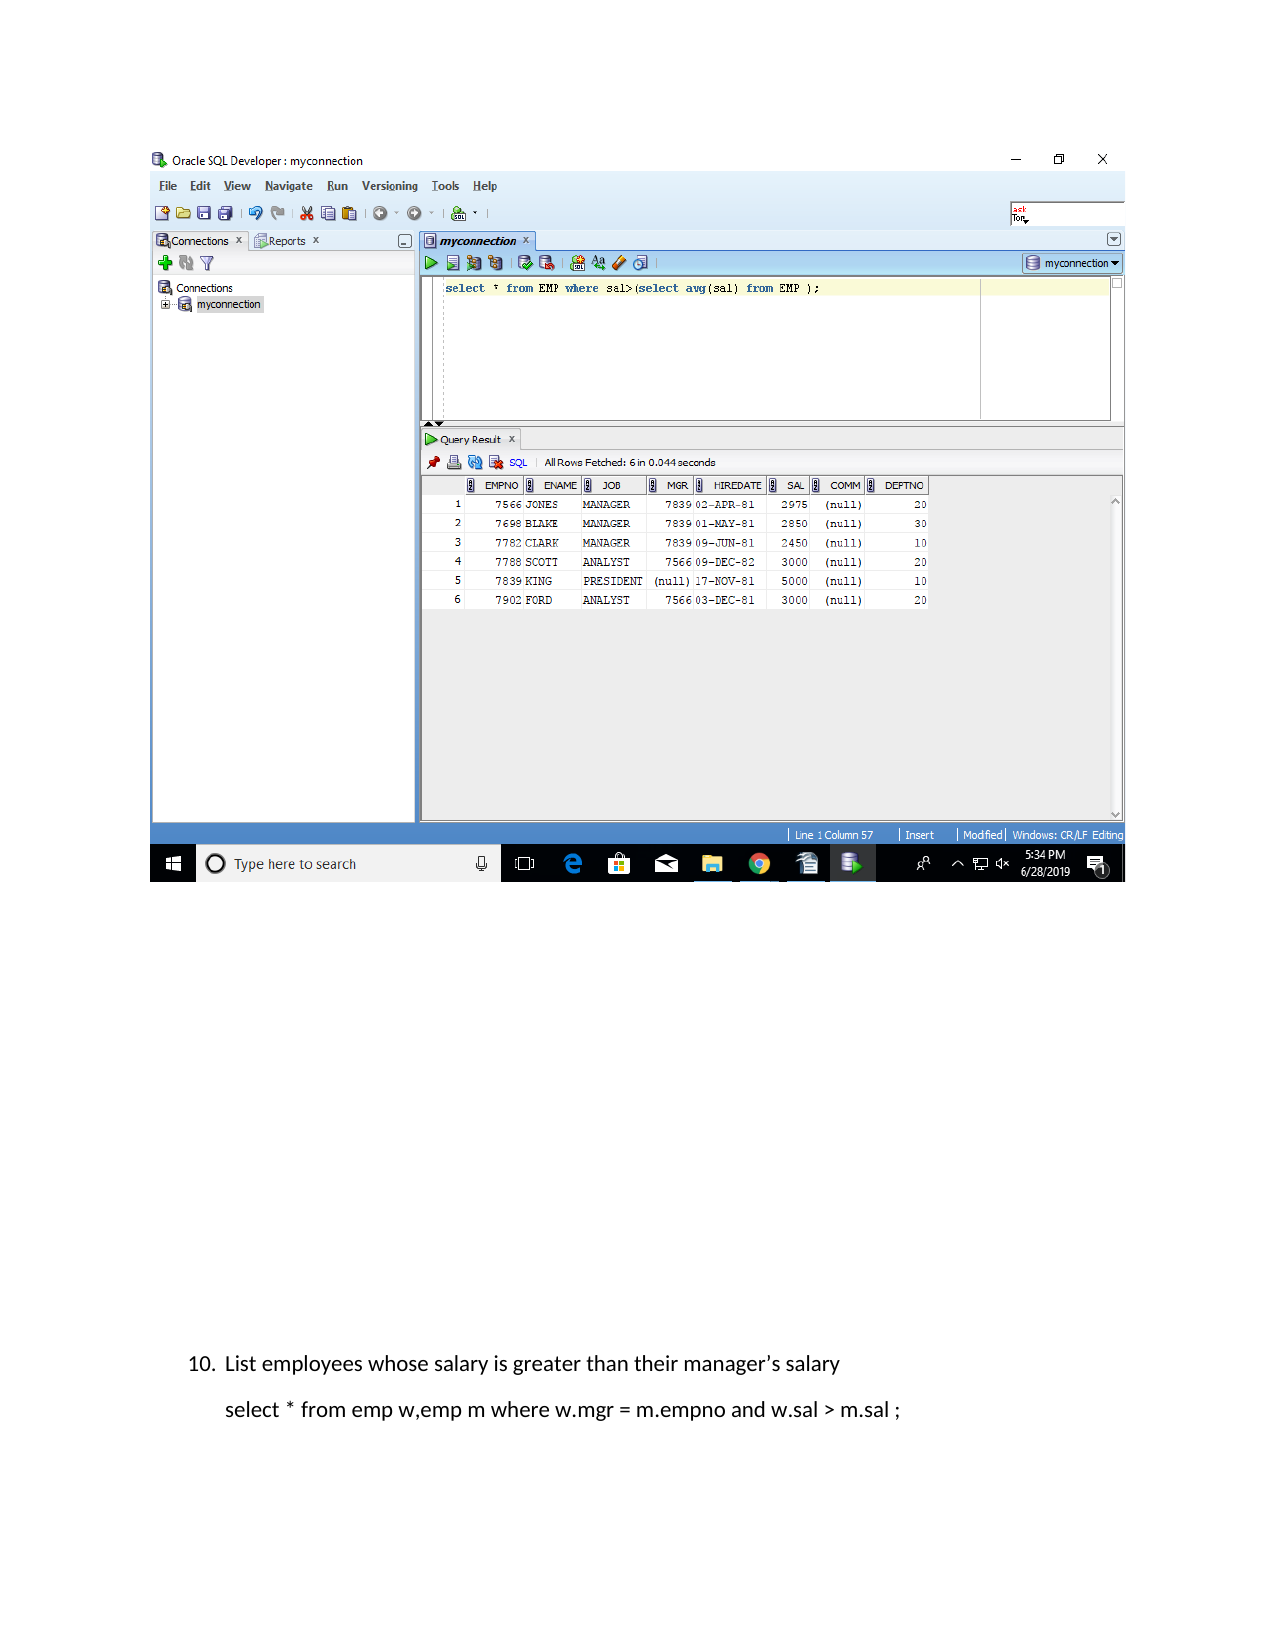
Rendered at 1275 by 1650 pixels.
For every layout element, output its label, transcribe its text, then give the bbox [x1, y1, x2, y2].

list List employees whose salary is greater than their manager’s salary [187, 1349, 1125, 1377]
picture [150, 150, 1125, 882]
list select * from emp w,emp m where w.mgr = m.empno and w.sal > m.sal ; [187, 1395, 1125, 1423]
